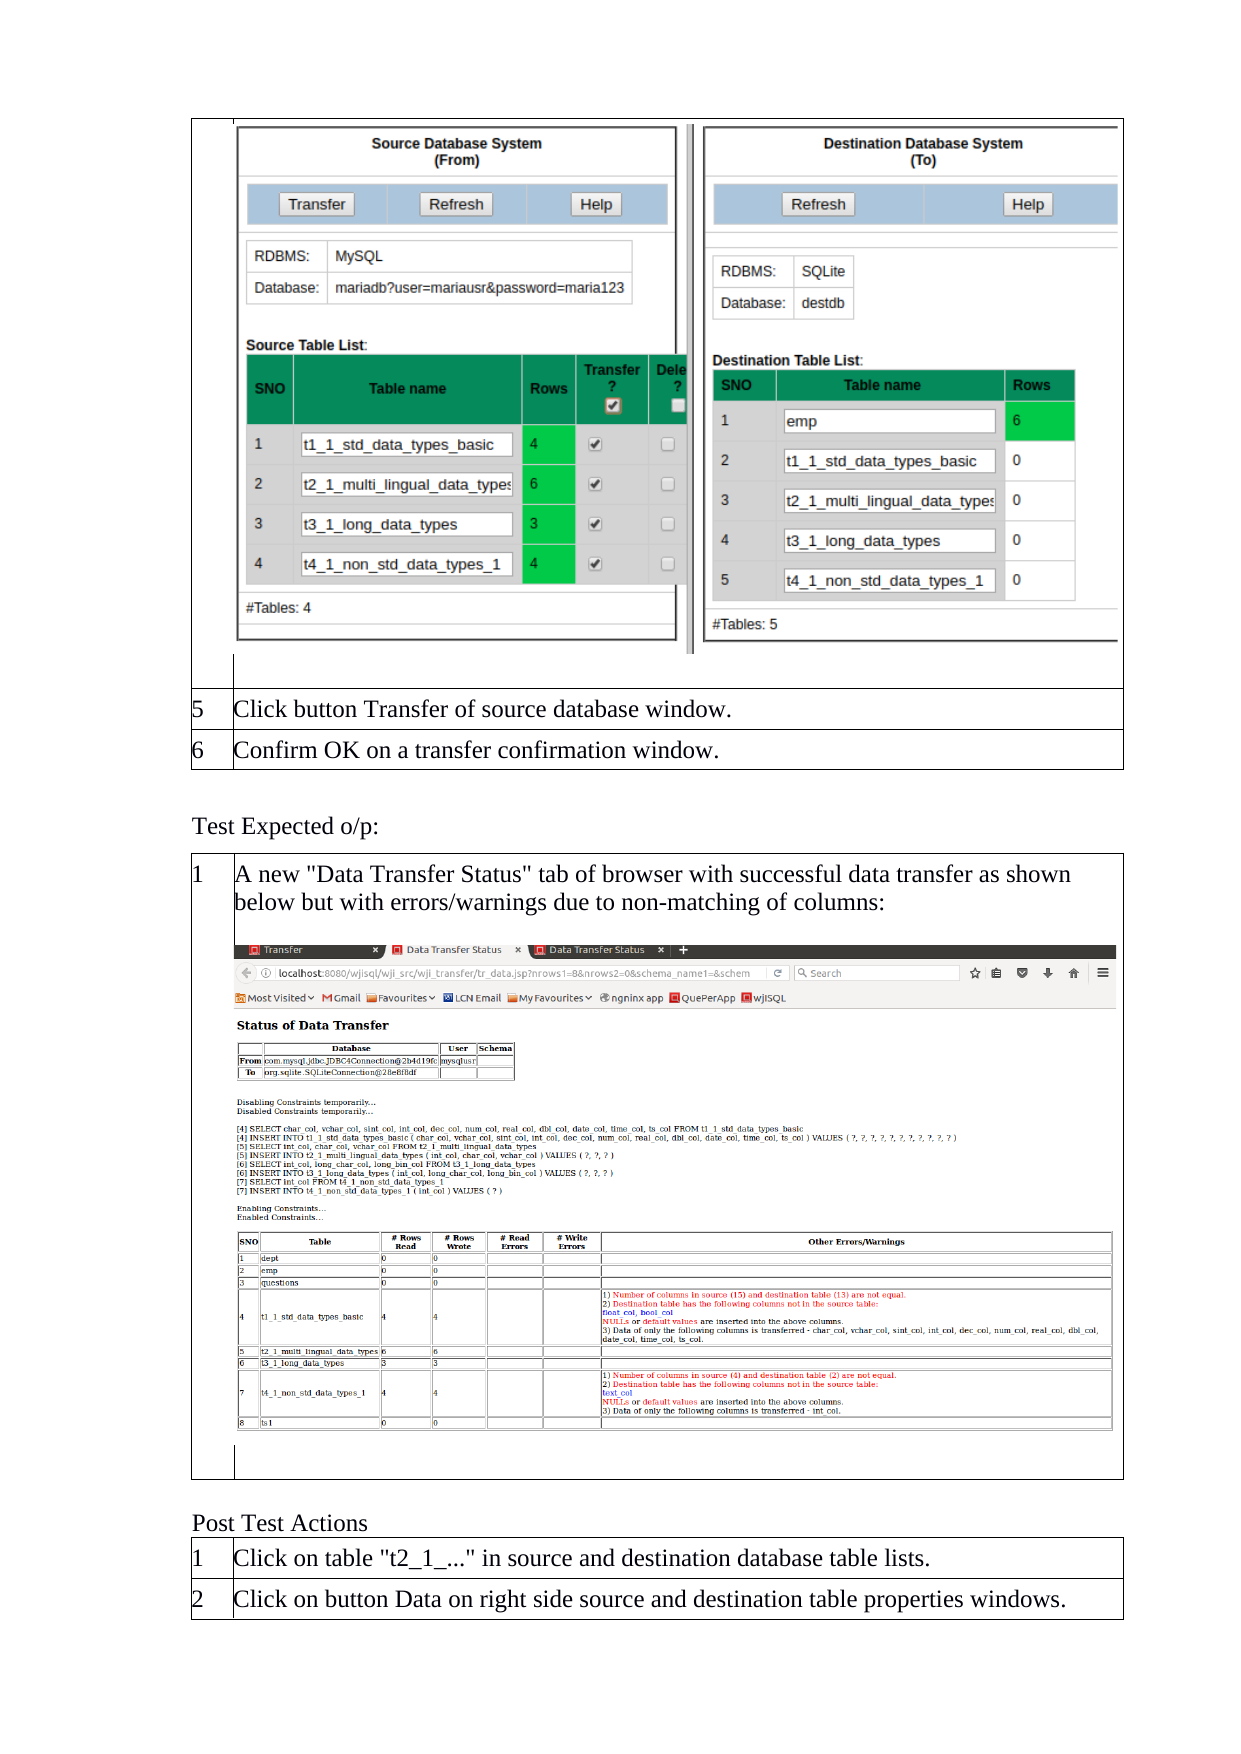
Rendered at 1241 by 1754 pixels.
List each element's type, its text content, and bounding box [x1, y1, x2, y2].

table_cell Click on button Data on right side source and destination table properties windows. [234, 1579, 1123, 1618]
text Post Test Actions [118, 1508, 1122, 1537]
table_header 1 [192, 1538, 233, 1578]
text Test Expected o/p: [118, 811, 1122, 840]
table_cell Confirm OK on a transfer confirmation window. [234, 730, 1123, 769]
table_cell [192, 119, 233, 688]
table_header Click on table "t2_1_..." in source and destination database table lists. [234, 1538, 1123, 1578]
table_header A new "Data Transfer Status" tab of browser with successful data transfer as shown below but with errors/warnings due to non-matching of columns: [235, 854, 1123, 1479]
table_cell 6 [192, 730, 233, 769]
table_cell 2 [192, 1579, 233, 1618]
table_cell [234, 119, 1123, 688]
table_cell 5 [192, 689, 233, 729]
table_header 1 [192, 854, 234, 1479]
picture [232, 124, 1118, 654]
picture [233, 945, 1117, 1445]
table_cell Click button Transfer of source database window. [234, 689, 1123, 729]
